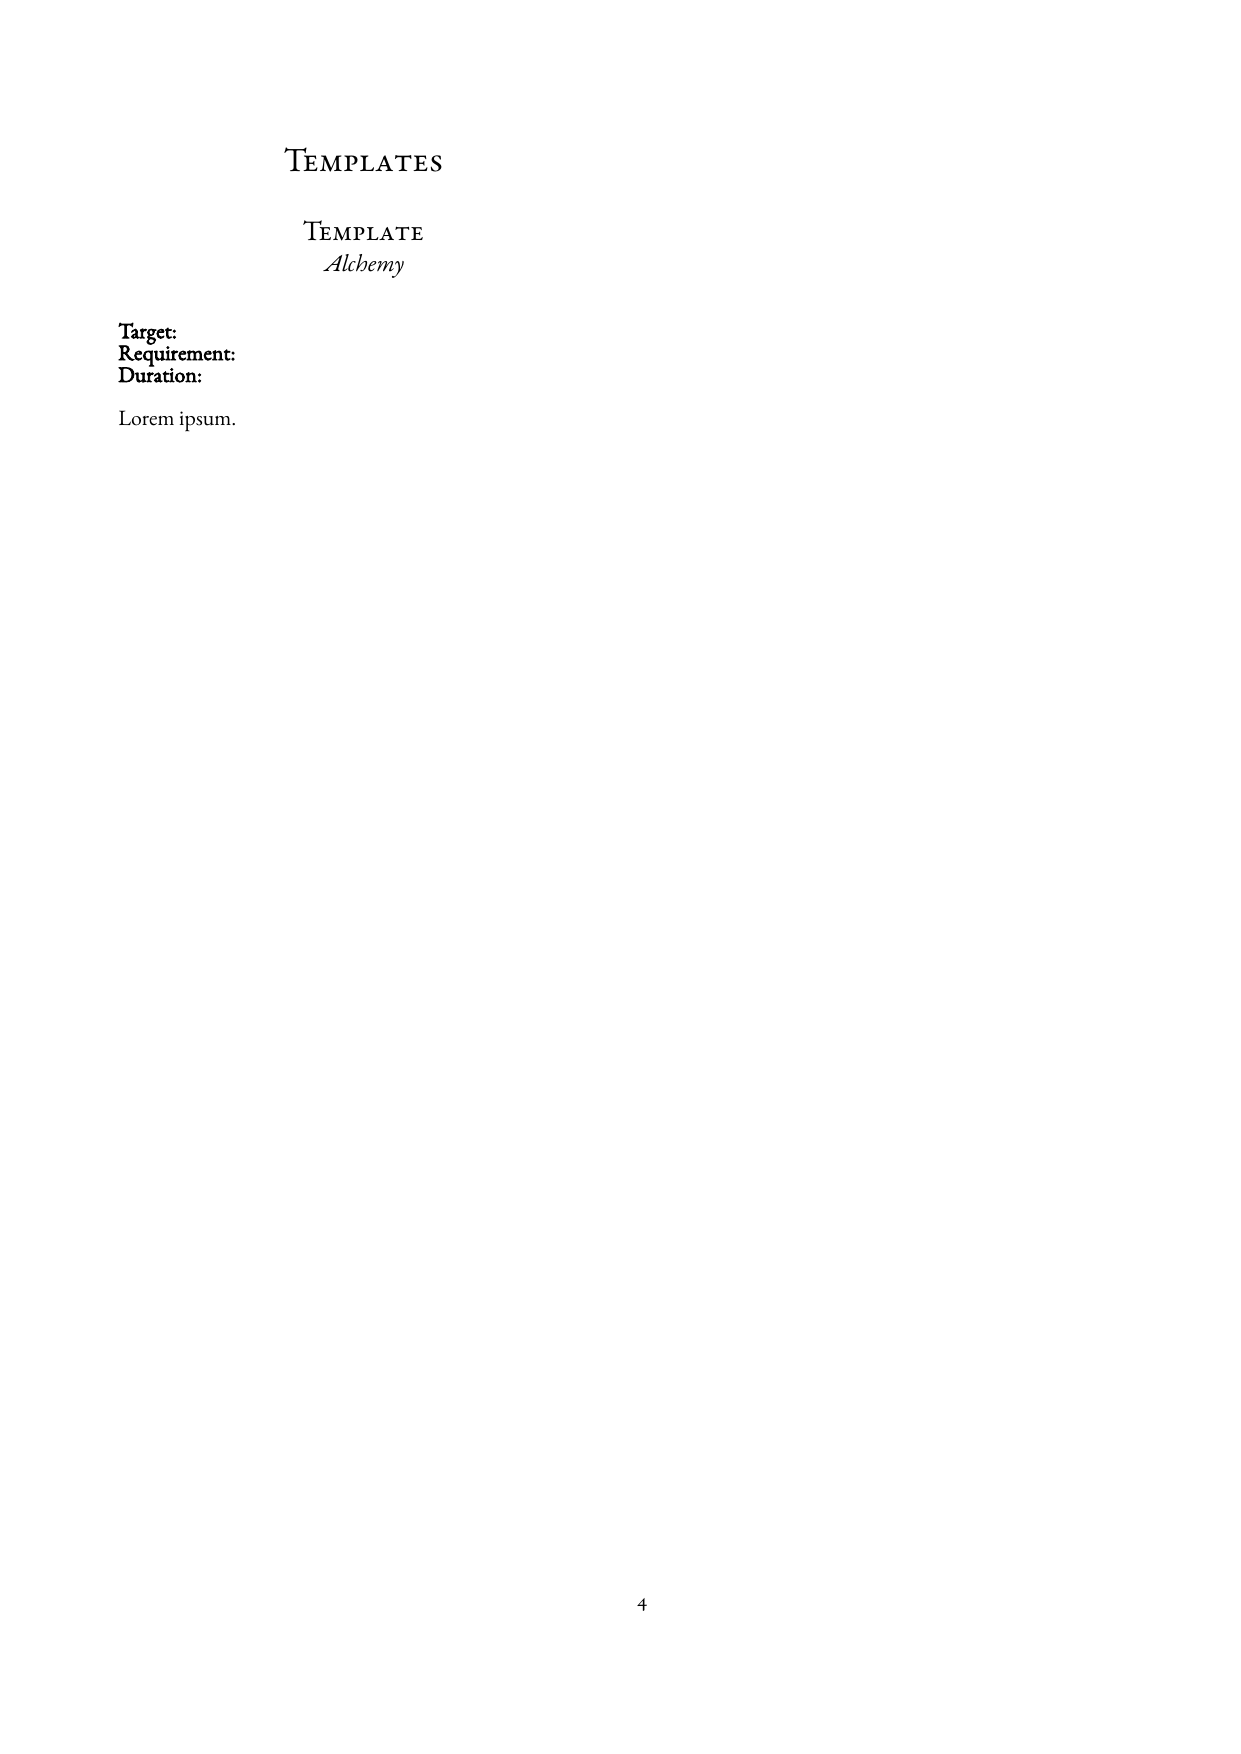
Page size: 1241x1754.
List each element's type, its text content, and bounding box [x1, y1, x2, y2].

list Target: [118, 308, 608, 344]
subtitle Template [118, 220, 608, 248]
list Duration: [118, 366, 608, 388]
subtitle Alchemy [118, 254, 608, 278]
text Lorem ipsum. [118, 400, 608, 432]
subtitle Templates [118, 148, 608, 182]
list Requirement: [118, 344, 608, 366]
